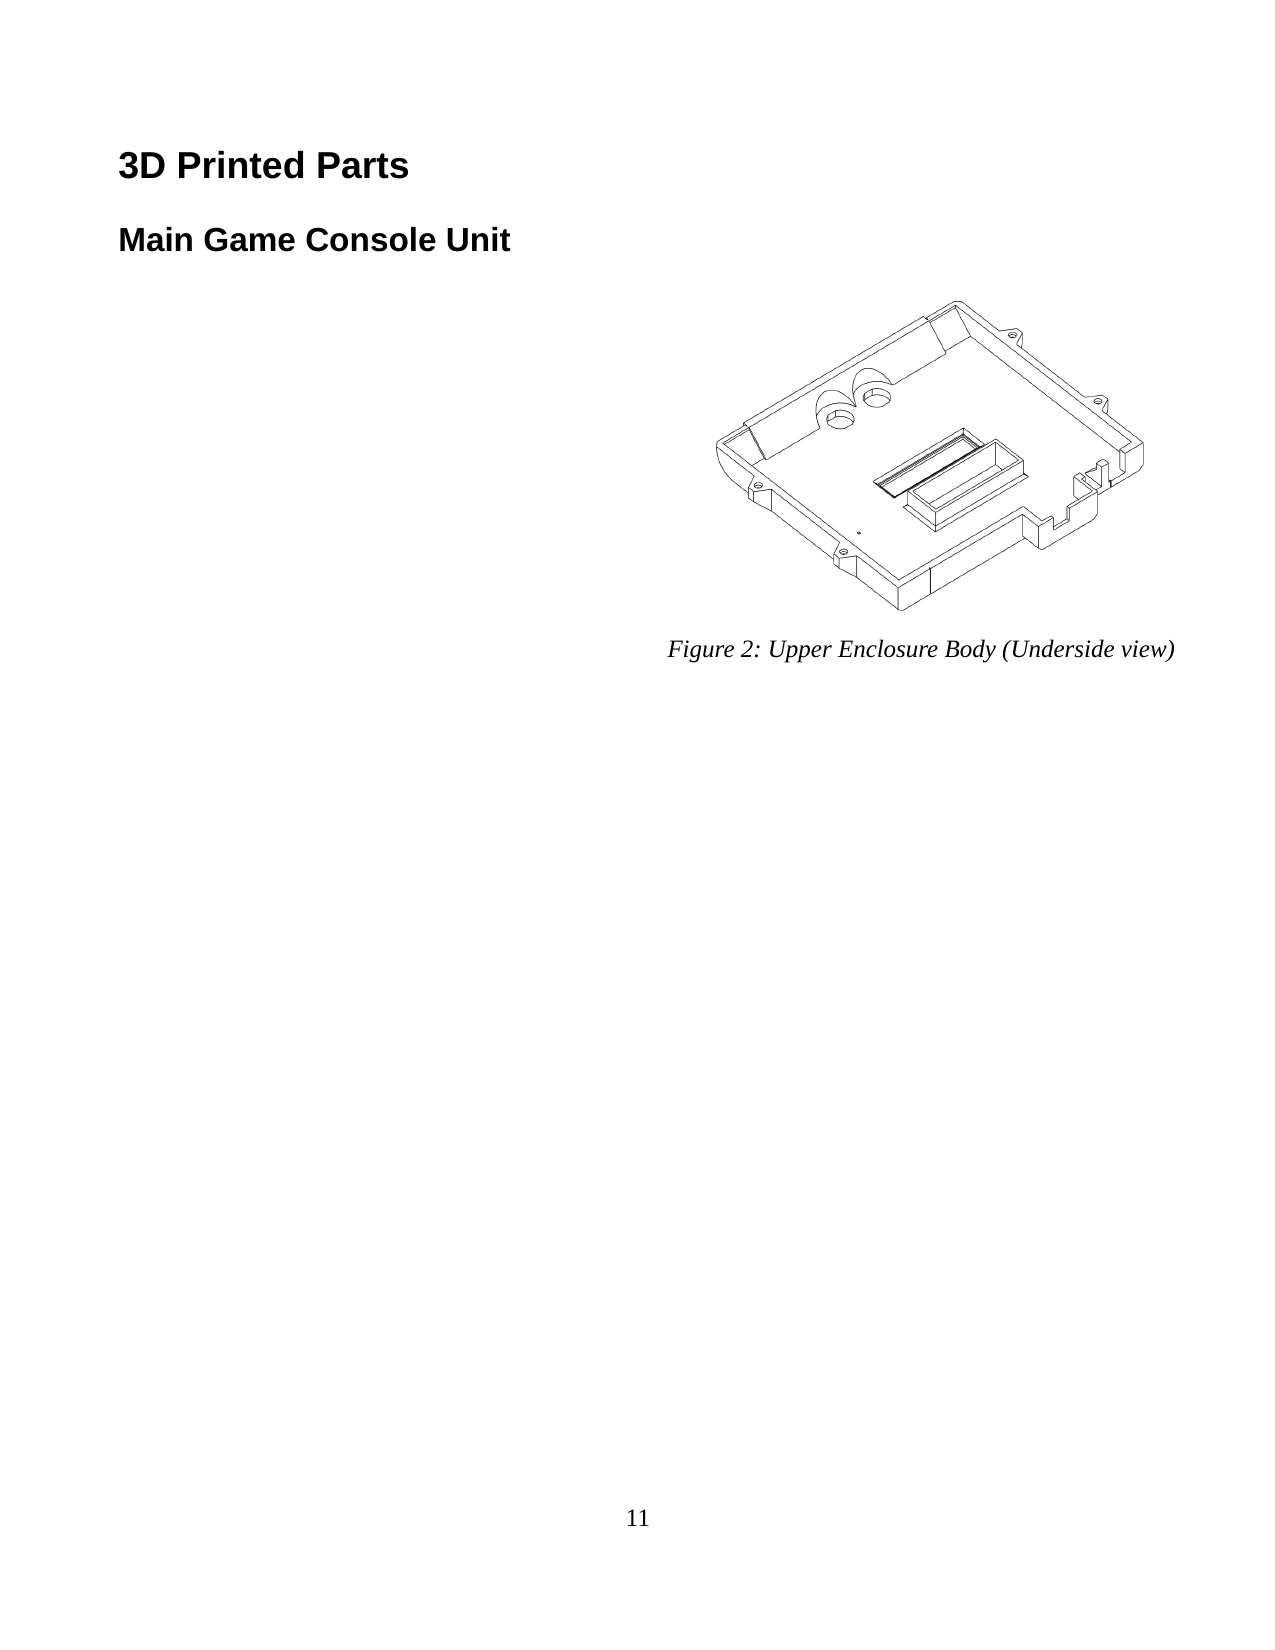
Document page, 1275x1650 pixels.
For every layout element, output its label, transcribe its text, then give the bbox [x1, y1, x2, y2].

subtitle 3D Printed Parts [118, 143, 1157, 186]
text Figure 2: Upper Enclosure Body (Underside view) [667, 273, 1197, 662]
subtitle [667, 261, 1197, 273]
subtitle [667, 662, 1197, 687]
picture [678, 286, 1166, 622]
subtitle Main Game Console Unit [118, 219, 1157, 258]
